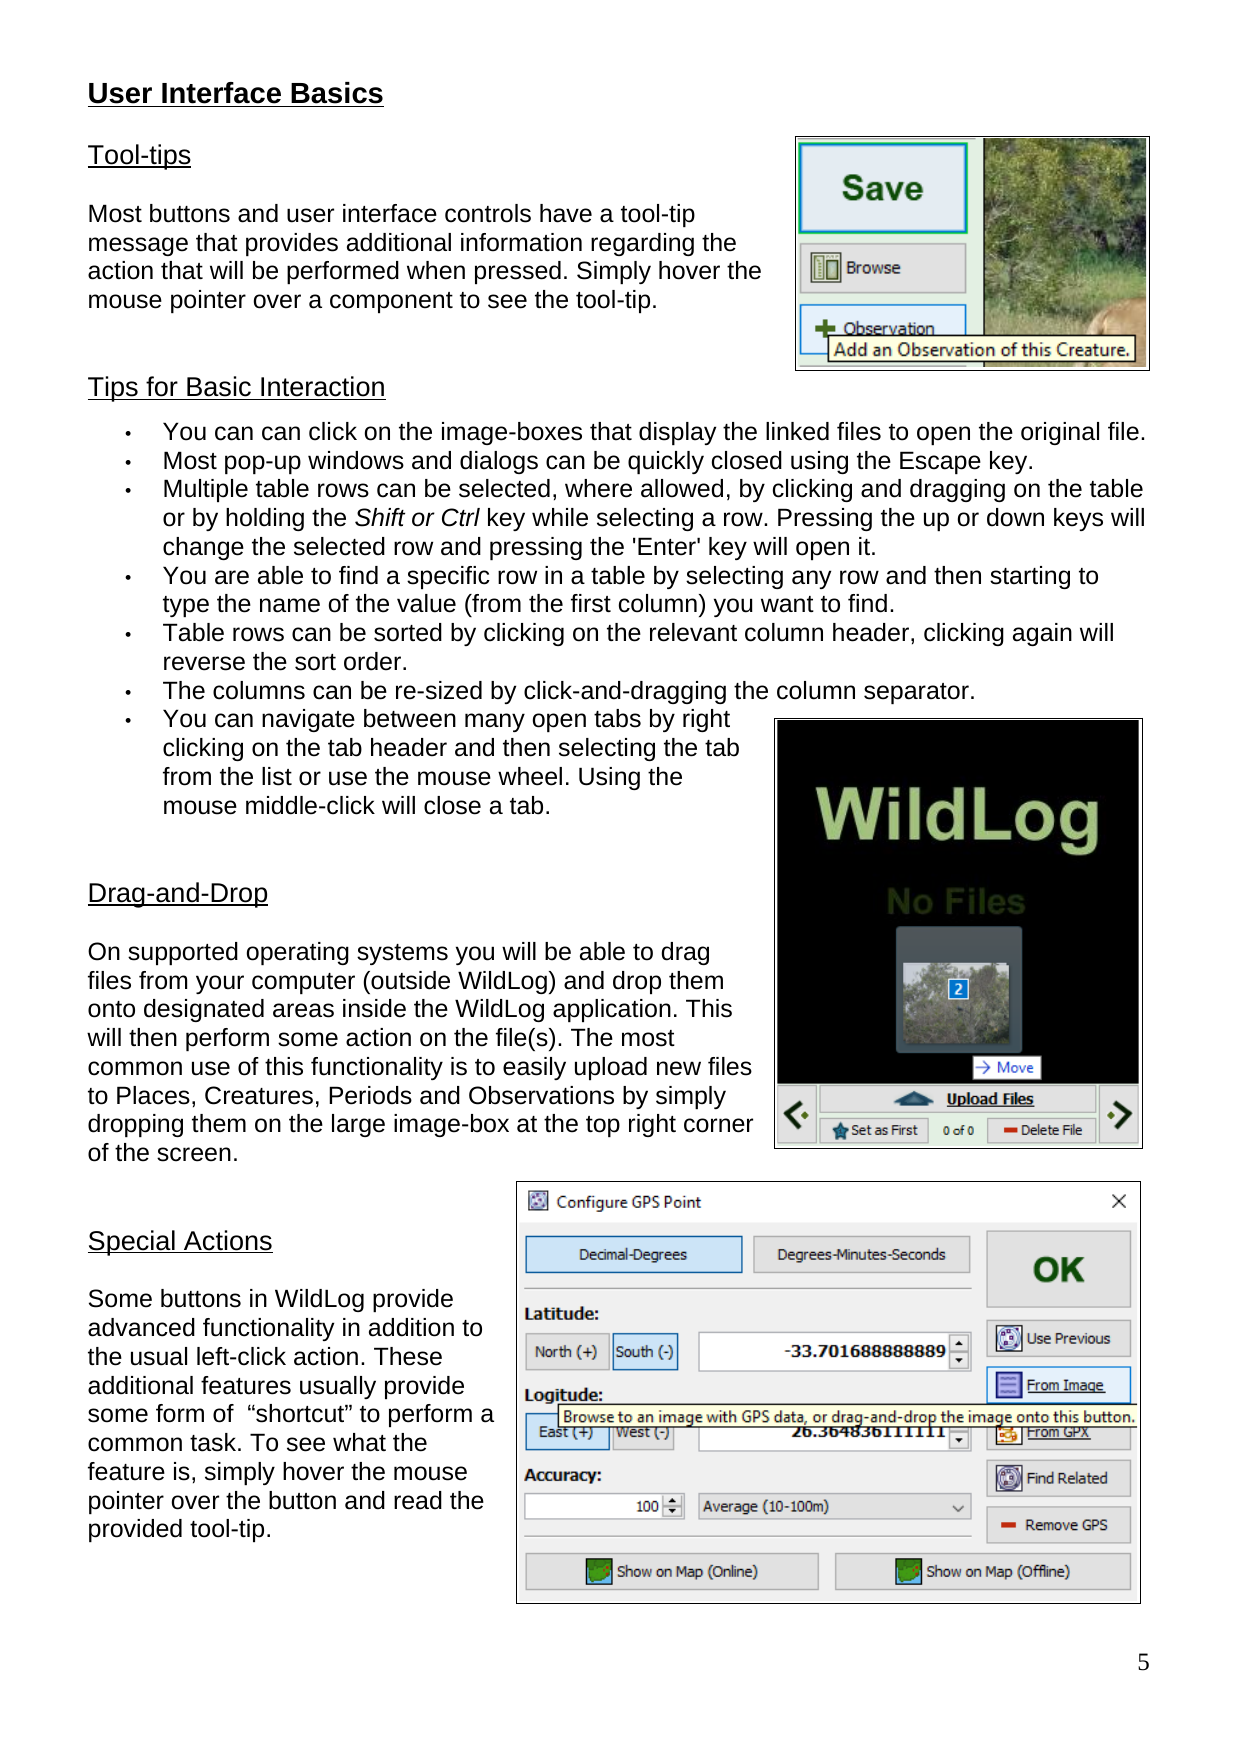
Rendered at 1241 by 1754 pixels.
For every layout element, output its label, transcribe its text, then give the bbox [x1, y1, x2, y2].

list You can navigate between many open tabs by right clicking on the tab header and then selecting the tab from the list or use the mouse wheel. Using the mouse middle-click will close a tab. [125, 704, 1149, 819]
subtitle Tool-tips [87, 139, 794, 170]
picture [777, 720, 1139, 1146]
list Most pop-up windows and dialogs can be quickly closed using the Escape key. [125, 446, 1149, 474]
text On supported operating systems you will be able to drag files from your computer (outside WildLog) and drop them onto designated areas inside the WildLog application. This will then perform some action on the file(s). The most common use of this functionality is to easily upload new files to Places, Creatures, Periods and Observations by simply dropping them on the large image-box at the top right corner of the screen. [87, 937, 1149, 1167]
text Some buttons in WildLog provide advanced functionality in addition to the usual left-click action. These additional features usually provide some form of “shortcut” to perform a common task. To see what the feature is, simply hover the mouse pointer over the button and read the provided tool-tip. [87, 1284, 516, 1543]
list The columns can be re-sized by click-and-dragging the column separator. [125, 676, 1149, 704]
subtitle Tips for Basic Interaction [87, 371, 1149, 403]
list Multiple table rows can be selected, where allowed, by clicking and dragging on the table or by holding the Shift or Ctrl key while selecting a row. Pressing the up or down keys will change the selected row and pressing the 'Enter' key will open it. [125, 474, 1149, 561]
list You are able to find a specific row in a table by selecting any row and then starting to type the name of the value (from the first column) you want to find. [125, 561, 1149, 618]
picture [797, 138, 1147, 367]
subtitle User Interface Basics [87, 77, 1149, 110]
text Most buttons and user interface controls have a tool-tip message that provides additional information regarding the action that will be performed when pressed. Simply hover the mouse pointer over a component to see the tool-tip. [87, 199, 794, 314]
subtitle Special Actions [87, 1224, 516, 1256]
list [775, 719, 1142, 1148]
picture [519, 1184, 1138, 1601]
list You can can click on the image-boxes that display the linked files to open the original file. [125, 417, 1149, 446]
list Table rows can be sorted by clicking on the relevant column header, clicking again will reverse the sort order. [125, 618, 1149, 676]
subtitle Drag-and-Drop [87, 877, 774, 908]
